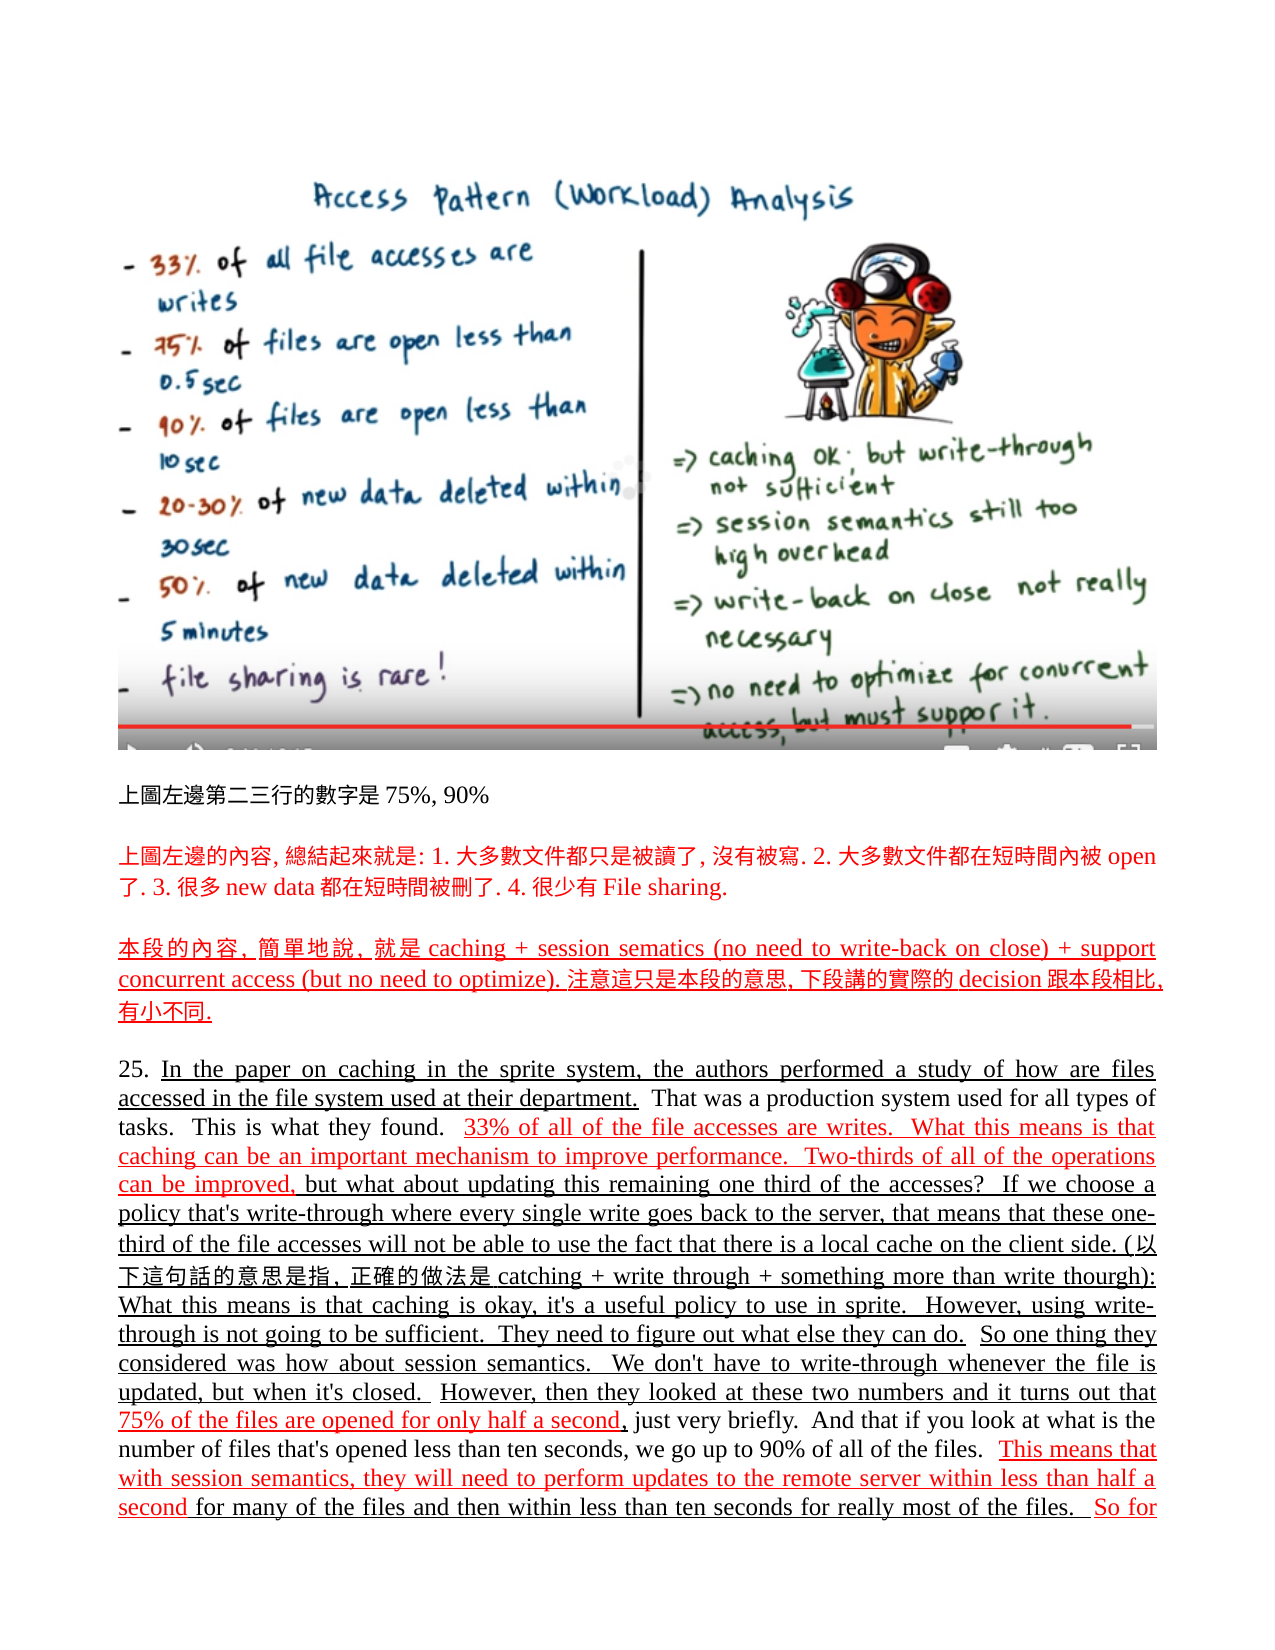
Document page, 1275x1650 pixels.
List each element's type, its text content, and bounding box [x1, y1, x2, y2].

text 25. In the paper on caching in the sprite system, the authors performed a study of how are files accessed in the file system used at their department. That was a production system used for all types of tasks. This is what they found. 33% of all of the file accesses are writes. What this means is that caching can be an important mechanism to improve performance. Two-thirds of all of the operations can be improved, but what about updating this remaining one third of the accesses? If we choose a policy that's write-through where every single write goes back to the server, that means that these one-third of the file accesses will not be able to use the fact that there is a local cache on the client side. (以下這句話的意思是指, 正確的做法是catching + write through + something more than write thourgh): What this means is that caching is okay, it's a useful policy to use in sprite. However, using write-through is not going to be sufficient. They need to figure out what else they can do. So one thing they considered was how about session semantics. We don't have to write-through whenever the file is [118, 1054, 1157, 1373]
text 上圖左邊第二三行的數字是75%, 90% [118, 778, 1157, 810]
text updated, but when it's closed. However, then they looked at these two numbers and it turns out that 75% of the files are opened for only half a second, just very briefly. And that if you look at what is the number of files that's opened less than ten seconds, we go up to 90% of all of the files. This means that with session semantics, they will need to perform updates to the remote server within less than half a second for many of the files and then within less than ten seconds for really most of the files. So for [118, 1374, 1157, 1520]
picture [118, 175, 1157, 750]
text 本段的內容, 簡單地說, 就是caching + session sematics (no need to write-back on close) + support concurrent access (but no need to optimize). 注意這只是本段的意思, 下段講的實際的decision跟本段相比,有小不同. [118, 990, 1157, 1026]
text 本段的內容, 簡單地說, 就是caching + session sematics (no need to write-back on close) + support concurrent access (but no need to optimize). 注意這只是本段的意思, 下段講的實際的decision跟本段相比,有小不同. [118, 931, 1157, 989]
text 上圖左邊的內容, 總結起來就是: 1. 大多數文件都只是被讀了, 沒有被寫. 2. 大多數文件都在短時間內被open了. 3. 很多new data都在短時間被刪了. 4. 很少有File sharing. [118, 839, 1157, 902]
